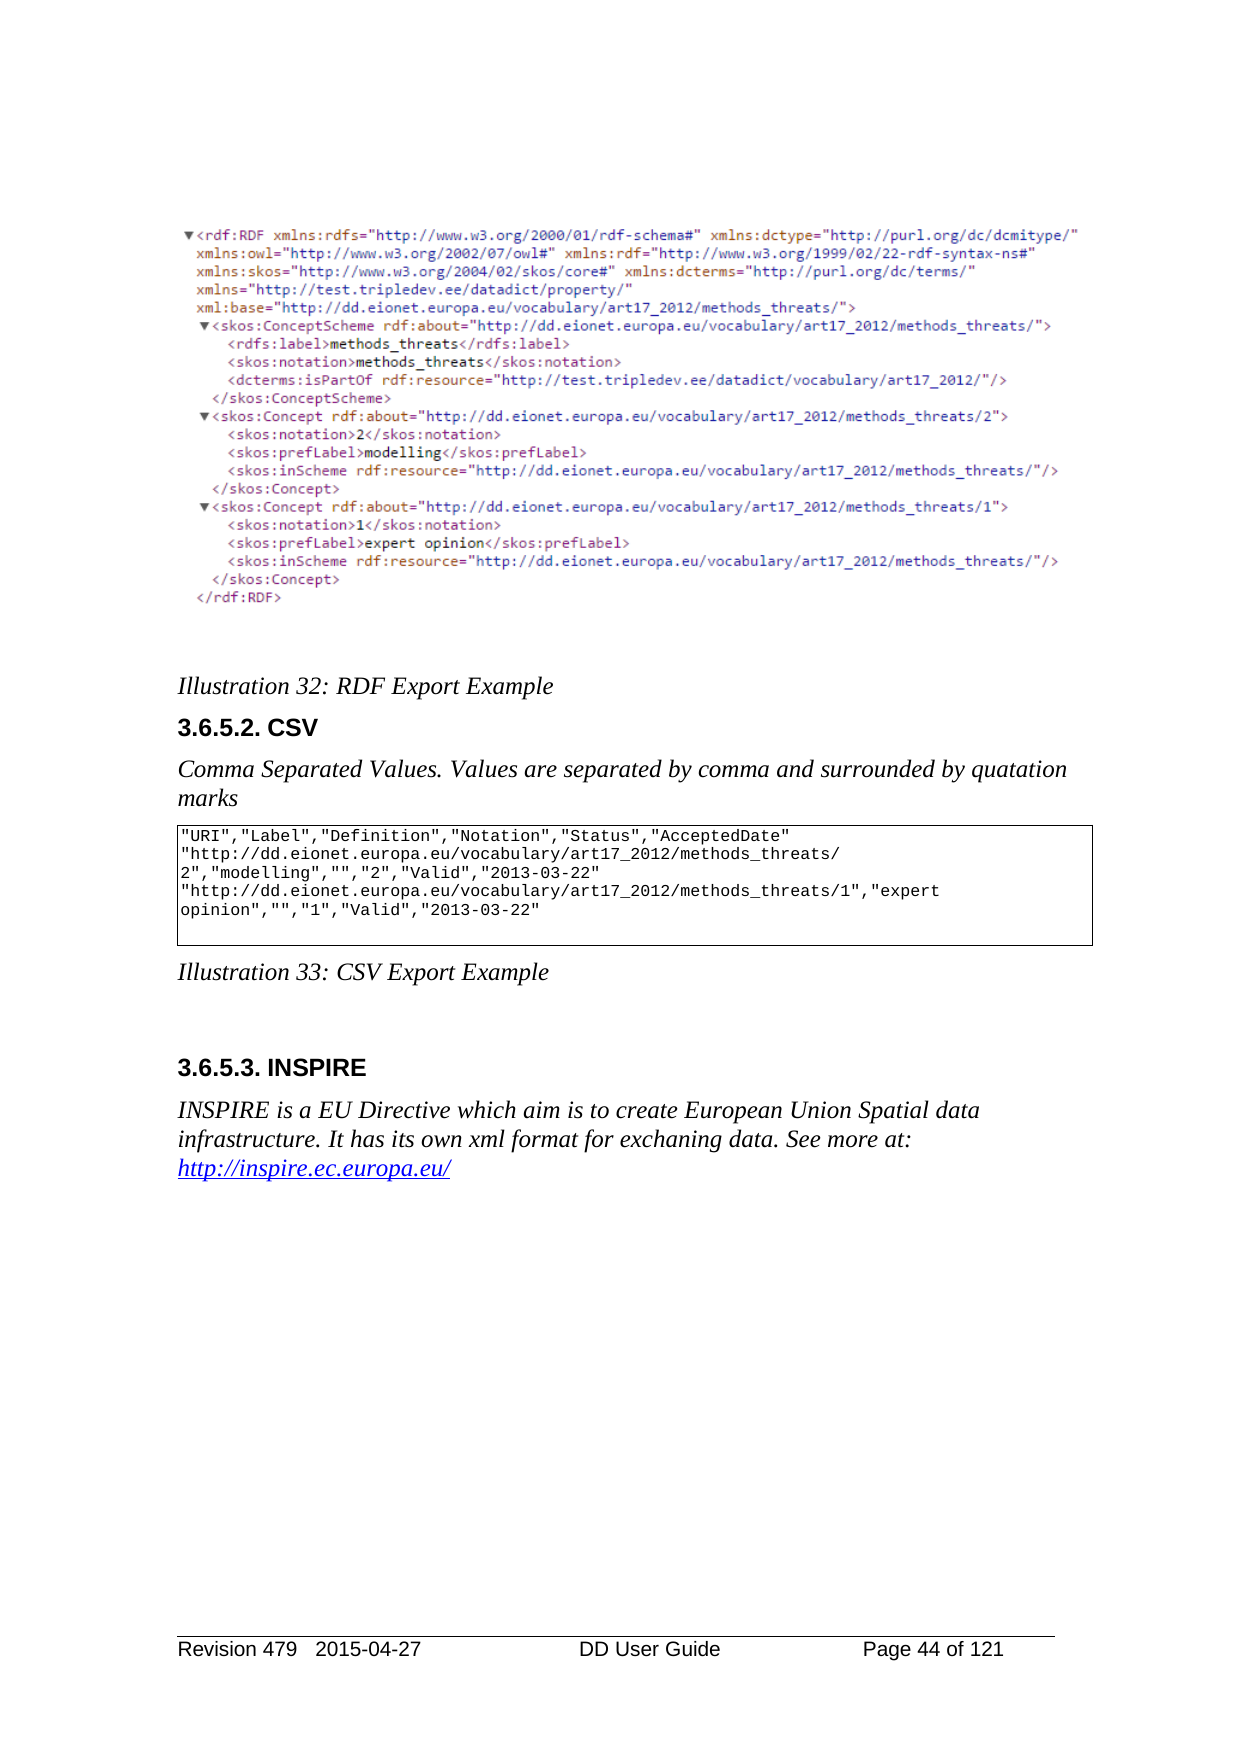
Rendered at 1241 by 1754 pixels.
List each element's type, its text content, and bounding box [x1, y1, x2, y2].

text INSPIRE is a EU Directive which aim is to create European Union Spatial data infrastructure. It has its own xml format for exchaning data. See more at: http://inspire.ec.europa.eu/ [177, 1094, 1092, 1182]
text Illustration 33: CSV Export Example [177, 957, 1092, 986]
subtitle CSV [177, 712, 1092, 741]
text Comma Separated Values. Values are separated by comma and surrounded by quatation marks [177, 754, 1092, 812]
subtitle INSPIRE [177, 1053, 1092, 1082]
text Illustration 32: RDF Export Example [177, 671, 1092, 700]
list "URI","Label","Definition","Notation","Status","AcceptedDate" "http://dd.eionet.europa.eu/vocabulary/art17_2012/methods_threats/2","modelling","","2","Valid","2013-03-22" "http://dd.eionet.europa.eu/vocabulary/art17_2012/methods_threats/1","expert opinion","","1","Valid","2013-03-22" [178, 826, 1092, 945]
